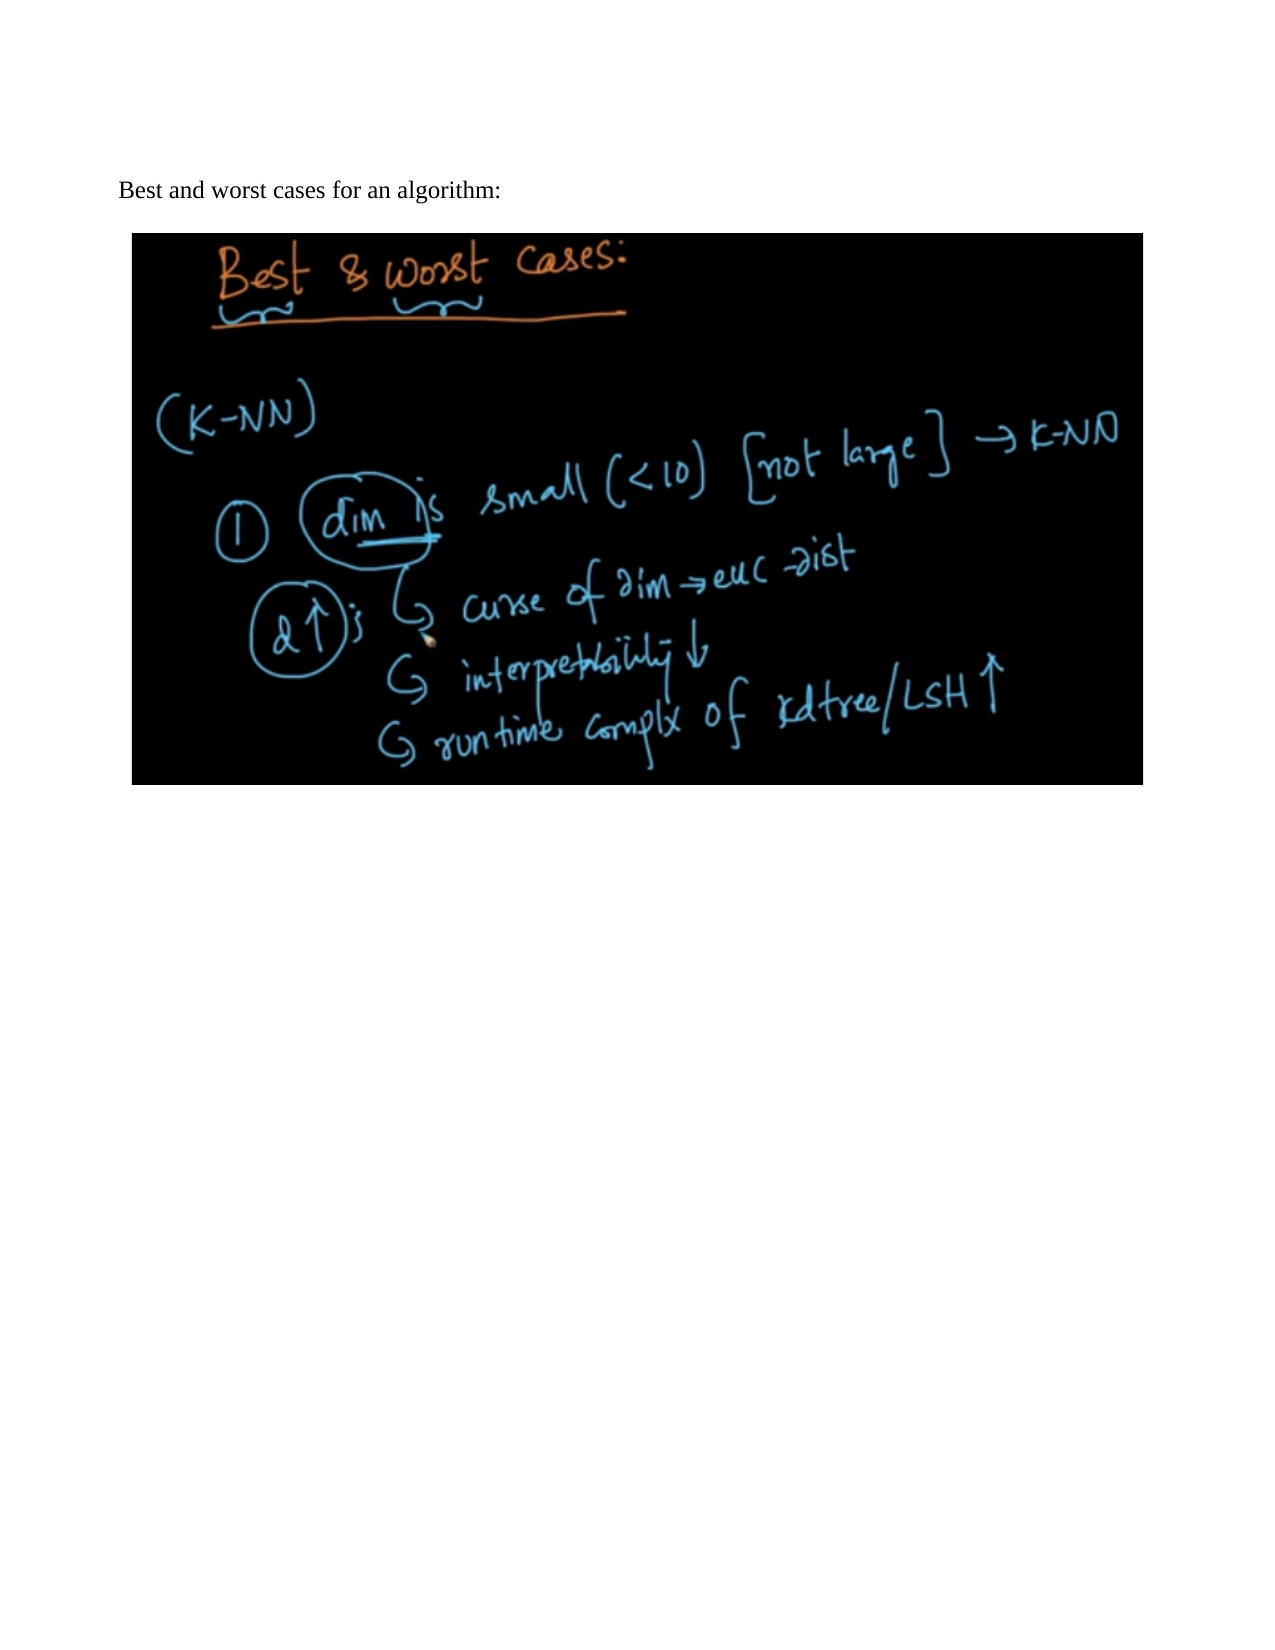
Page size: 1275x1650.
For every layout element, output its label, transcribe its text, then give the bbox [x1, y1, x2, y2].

picture [131, 233, 1144, 785]
text Best and worst cases for an algorithm: [118, 176, 1157, 204]
